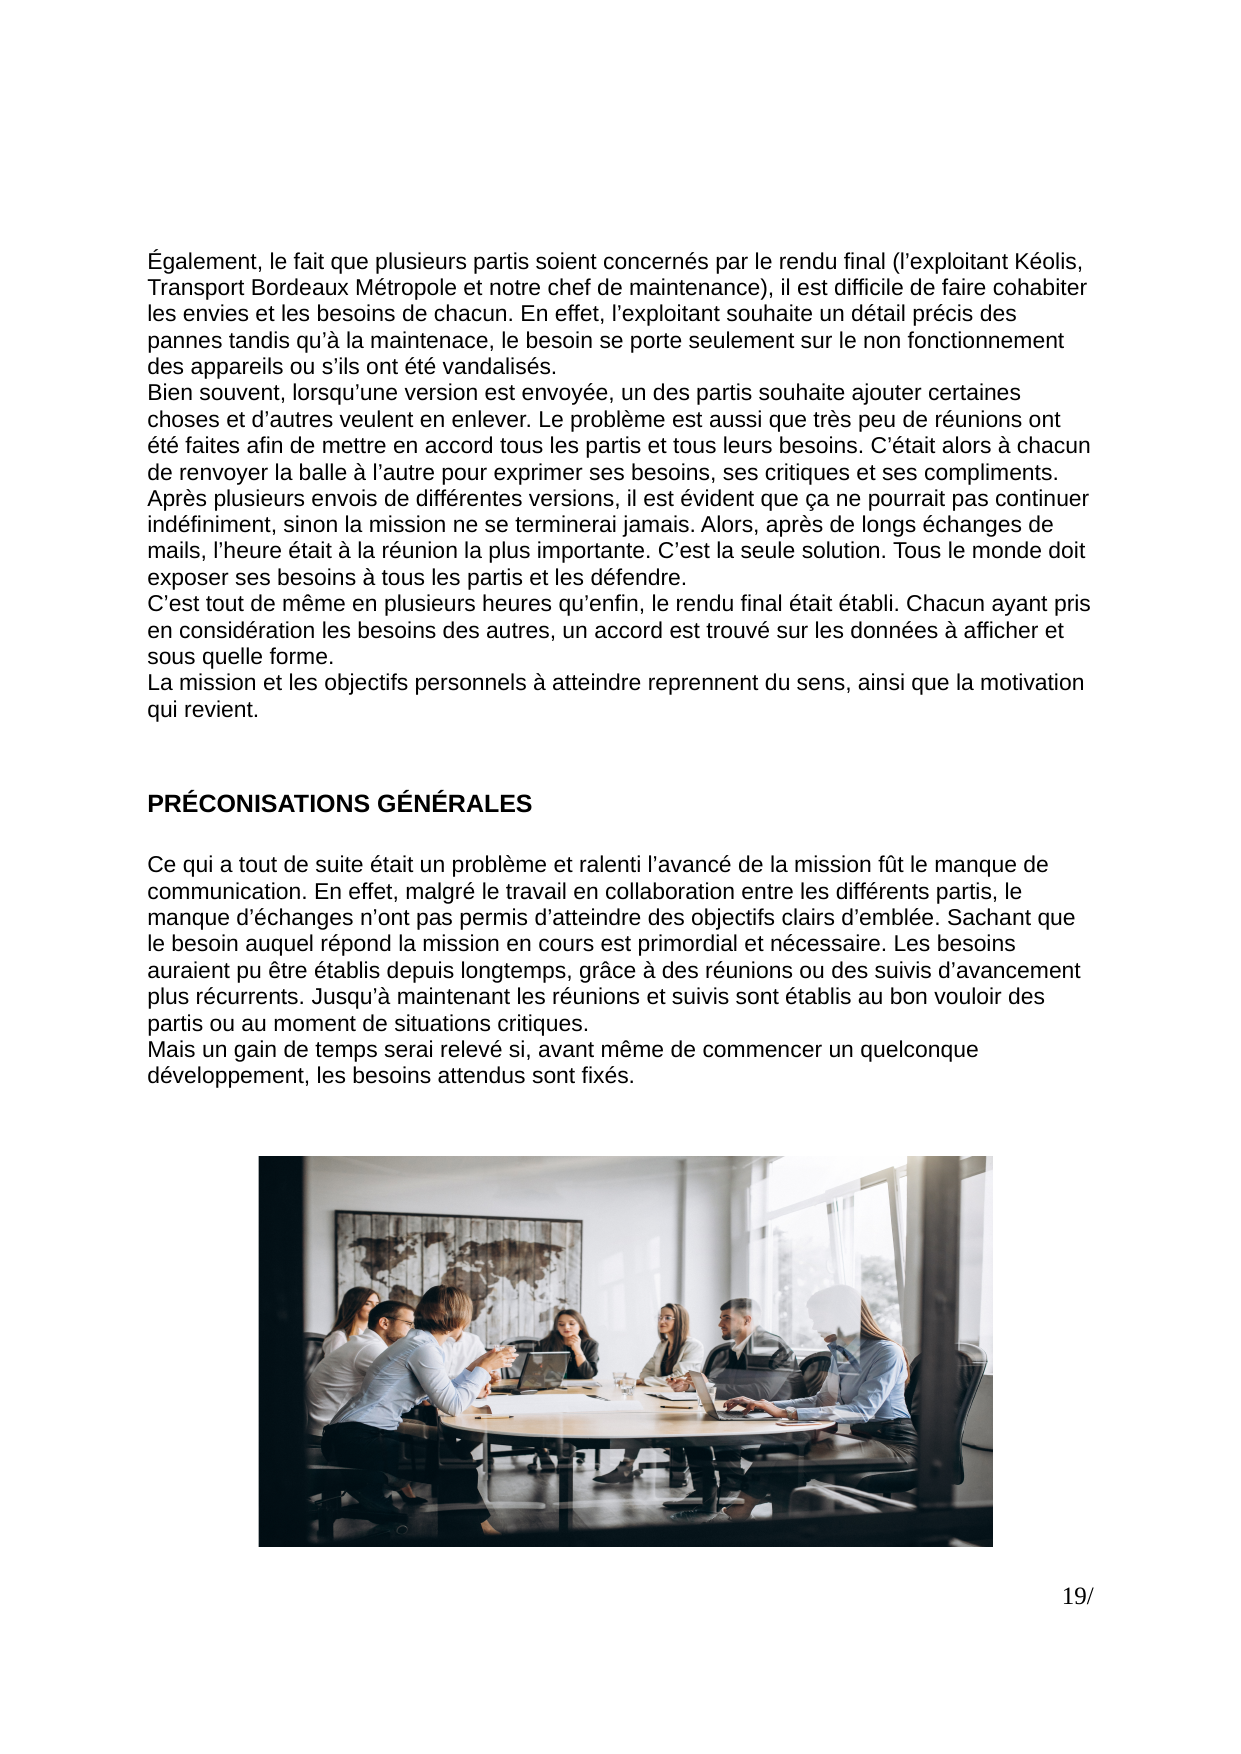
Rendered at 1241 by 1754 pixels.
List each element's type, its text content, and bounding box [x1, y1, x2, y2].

text Après plusieurs envois de différentes versions, il est évident que ça ne pourrait pas continuer indéfiniment, sinon la mission ne se terminerai jamais. Alors, après de longs échanges de mails, l’heure était à la réunion la plus importante. C’est la seule solution. Tous le monde doit exposer ses besoins à tous les partis et les défendre. [147, 485, 1093, 590]
text Ce qui a tout de suite était un problème et ralenti l’avancé de la mission fût le manque de communication. En effet, malgré le travail en collaboration entre les différents partis, le manque d’échanges n’ont pas permis d’atteindre des objectifs clairs d’emblée. Sachant que le besoin auquel répond la mission en cours est primordial et nécessaire. Les besoins auraient pu être établis depuis longtemps, grâce à des réunions ou des suivis d’avancement plus récurrents. Jusqu’à maintenant les réunions et suivis sont établis au bon vouloir des partis ou au moment de situations critiques. [147, 851, 1093, 1036]
text C’est tout de même en plusieurs heures qu’enfin, le rendu final était établi. Chacun ayant pris en considération les besoins des autres, un accord est trouvé sur les données à afficher et sous quelle forme. [147, 590, 1093, 669]
text La mission et les objectifs personnels à atteindre reprennent du sens, ainsi que la motivation qui revient. [147, 669, 1093, 722]
picture [258, 1156, 993, 1547]
text Bien souvent, lorsqu’une version est envoyée, un des partis souhaite ajouter certaines choses et d’autres veulent en enlever. Le problème est aussi que très peu de réunions ont été faites afin de mettre en accord tous les partis et tous leurs besoins. C’était alors à chacun de renvoyer la balle à l’autre pour exprimer ses besoins, ses critiques et ses compliments. [147, 379, 1093, 485]
text Mais un gain de temps serai relevé si, avant même de commencer un quelconque développement, les besoins attendus sont fixés. [147, 1036, 1093, 1088]
text PRÉCONISATIONS GÉNÉRALES [147, 789, 1093, 818]
text Également, le fait que plusieurs partis soient concernés par le rendu final (l’exploitant Kéolis, Transport Bordeaux Métropole et notre chef de maintenance), il est difficile de faire cohabiter les envies et les besoins de chacun. En effet, l’exploitant souhaite un détail précis des pannes tandis qu’à la maintenace, le besoin se porte seulement sur le non fonctionnement des appareils ou s’ils ont été vandalisés. [147, 248, 1093, 379]
